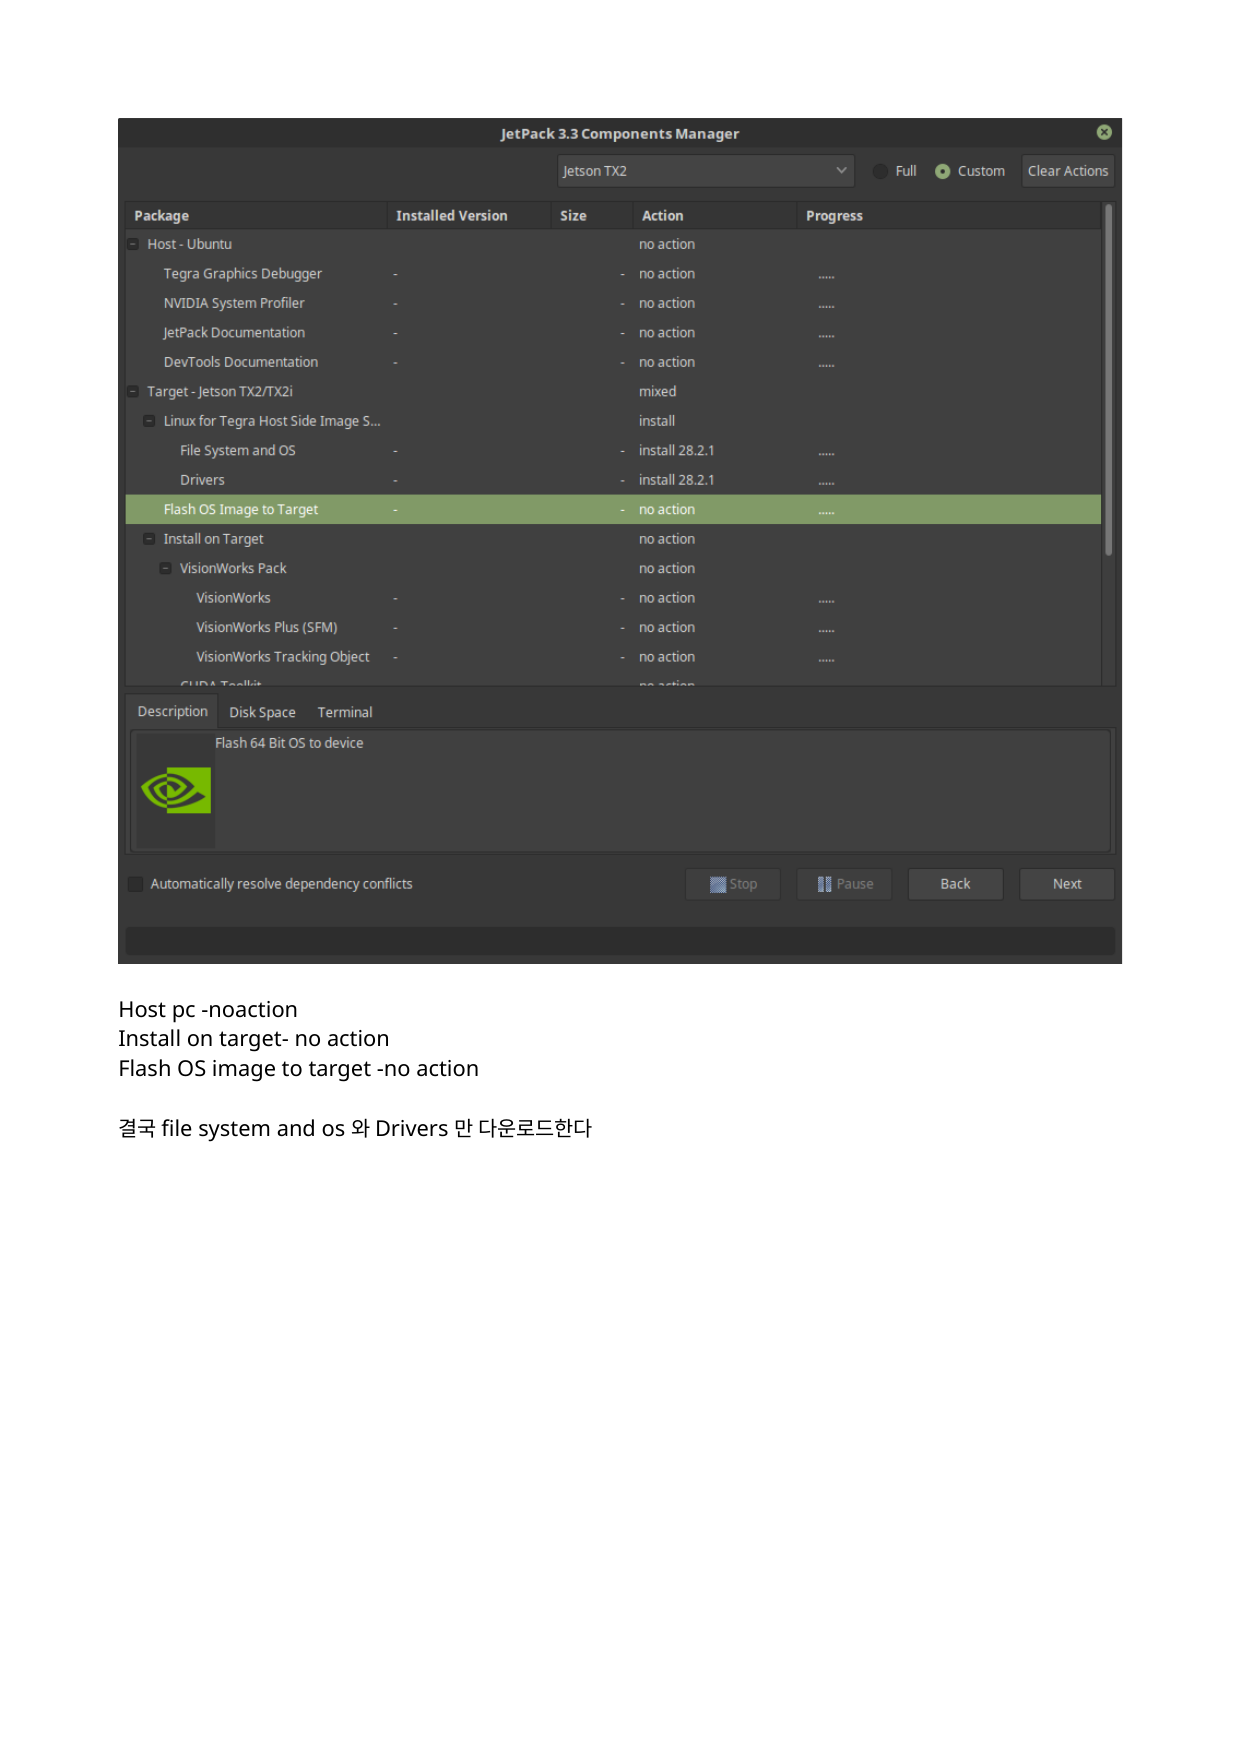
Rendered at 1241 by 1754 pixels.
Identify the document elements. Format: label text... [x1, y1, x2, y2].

picture [118, 118, 1123, 964]
text 결국 file system and os 와 Drivers 만 다운로드한다 [118, 1113, 1122, 1143]
text Install on target- no action [118, 1023, 1122, 1053]
text Host pc -noaction [118, 993, 1122, 1023]
text Flash OS image to target -no action [118, 1053, 1122, 1083]
